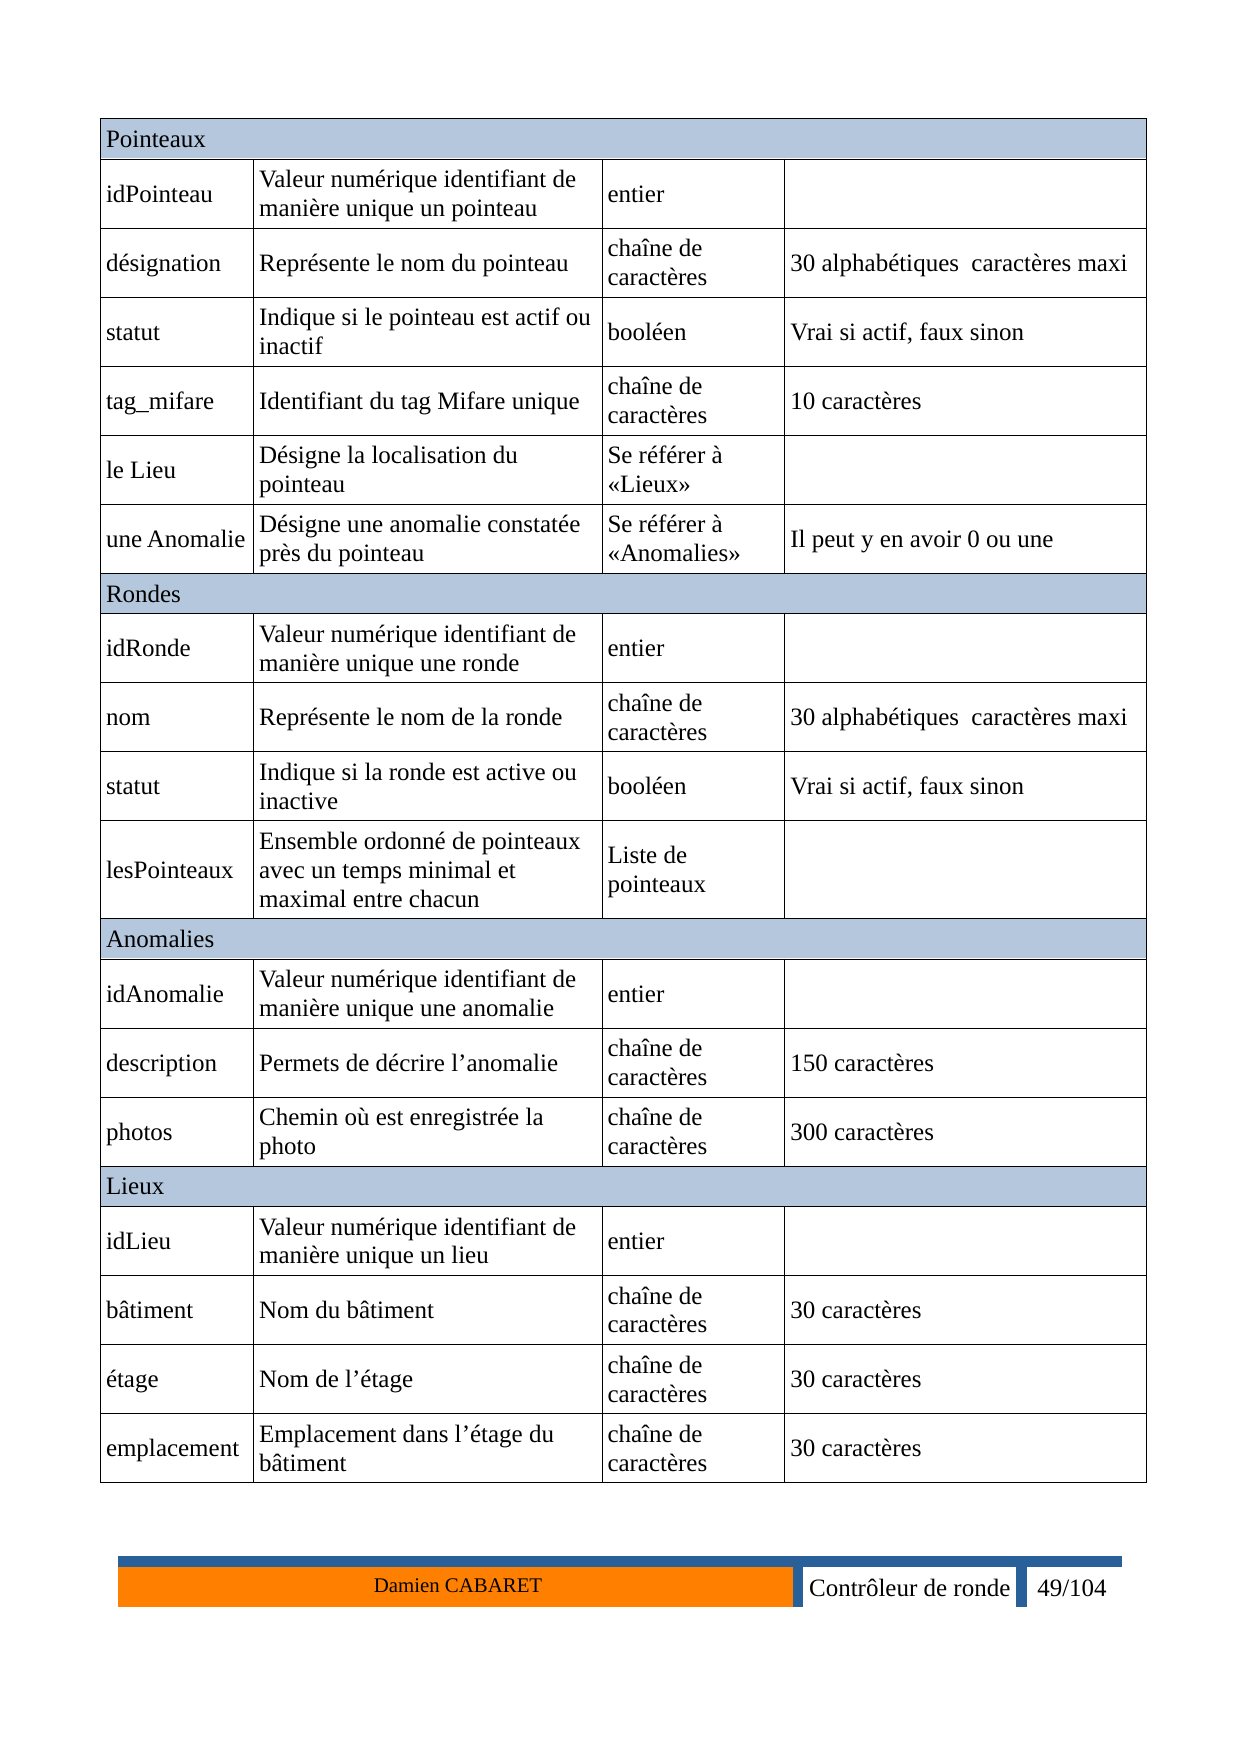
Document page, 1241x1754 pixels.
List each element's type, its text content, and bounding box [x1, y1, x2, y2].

table_cell Pointeaux [101, 119, 1146, 158]
table_cell entier [603, 160, 784, 227]
table_cell Vrai si actif, faux sinon [785, 298, 1146, 366]
table_cell idLieu [101, 1207, 253, 1275]
table_cell 150 caractères [785, 1029, 1146, 1097]
table_cell entier [603, 1207, 784, 1275]
table_cell Chemin où est enregistrée la photo [254, 1098, 602, 1166]
table_cell Se référer à «Anomalies» [603, 505, 784, 573]
table_cell [785, 436, 1146, 504]
table_cell Lieux [101, 1167, 1146, 1206]
table_cell Identifiant du tag Mifare unique [254, 367, 602, 435]
table_cell photos [101, 1098, 253, 1166]
table_cell le Lieu [101, 436, 253, 504]
table_cell 30 caractères [785, 1414, 1146, 1482]
table_cell Nom de l’étage [254, 1345, 602, 1413]
table_cell [785, 821, 1146, 918]
table_cell chaîne de caractères [603, 229, 784, 297]
table_cell chaîne de caractères [603, 1276, 784, 1344]
table_cell Représente le nom du pointeau [254, 229, 602, 297]
table_cell idRonde [101, 614, 253, 682]
table_cell 30 alphabétiques caractères maxi [785, 683, 1146, 751]
table_cell Désigne la localisation du pointeau [254, 436, 602, 504]
table_cell 10 caractères [785, 367, 1146, 435]
table_cell bâtiment [101, 1276, 253, 1344]
table_cell Valeur numérique identifiant de manière unique un lieu [254, 1207, 602, 1275]
table_cell idPointeau [101, 160, 253, 227]
table_cell 30 alphabétiques caractères maxi [785, 229, 1146, 297]
table_cell désignation [101, 229, 253, 297]
table_cell idAnomalie [101, 960, 253, 1027]
table_cell emplacement [101, 1414, 253, 1482]
table_cell étage [101, 1345, 253, 1413]
table_cell chaîne de caractères [603, 1029, 784, 1097]
table_cell [785, 160, 1146, 227]
table_cell [785, 614, 1146, 682]
table_cell 30 caractères [785, 1276, 1146, 1344]
table_cell Il peut y en avoir 0 ou une [785, 505, 1146, 573]
table_cell 30 caractères [785, 1345, 1146, 1413]
table_cell Se référer à «Lieux» [603, 436, 784, 504]
table_cell statut [101, 752, 253, 820]
table_cell Nom du bâtiment [254, 1276, 602, 1344]
table_cell Ensemble ordonné de pointeaux avec un temps minimal et maximal entre chacun [254, 821, 602, 918]
table_cell Désigne une anomalie constatée près du pointeau [254, 505, 602, 573]
table_cell entier [603, 614, 784, 682]
table_cell lesPointeaux [101, 821, 253, 918]
table_cell booléen [603, 752, 784, 820]
table_cell Permets de décrire l’anomalie [254, 1029, 602, 1097]
table_cell entier [603, 960, 784, 1027]
table_cell statut [101, 298, 253, 366]
table_cell chaîne de caractères [603, 1345, 784, 1413]
table_cell Valeur numérique identifiant de manière unique une anomalie [254, 960, 602, 1027]
table_cell chaîne de caractères [603, 1098, 784, 1166]
table_cell une Anomalie [101, 505, 253, 573]
table_cell Indique si le pointeau est actif ou inactif [254, 298, 602, 366]
table_cell Représente le nom de la ronde [254, 683, 602, 751]
table_cell Valeur numérique identifiant de manière unique un pointeau [254, 160, 602, 227]
table_cell Anomalies [101, 919, 1146, 958]
table_cell [785, 960, 1146, 1027]
table_cell Indique si la ronde est active ou inactive [254, 752, 602, 820]
table_cell Valeur numérique identifiant de manière unique une ronde [254, 614, 602, 682]
table_cell chaîne de caractères [603, 683, 784, 751]
table_cell description [101, 1029, 253, 1097]
table_cell nom [101, 683, 253, 751]
table_cell booléen [603, 298, 784, 366]
table_cell tag_mifare [101, 367, 253, 435]
table_cell Liste de pointeaux [603, 821, 784, 918]
table_cell chaîne de caractères [603, 367, 784, 435]
table_cell [785, 1207, 1146, 1275]
table_cell 300 caractères [785, 1098, 1146, 1166]
table_cell chaîne de caractères [603, 1414, 784, 1482]
table_cell Vrai si actif, faux sinon [785, 752, 1146, 820]
table_cell Rondes [101, 574, 1146, 613]
table_cell Emplacement dans l’étage du bâtiment [254, 1414, 602, 1482]
